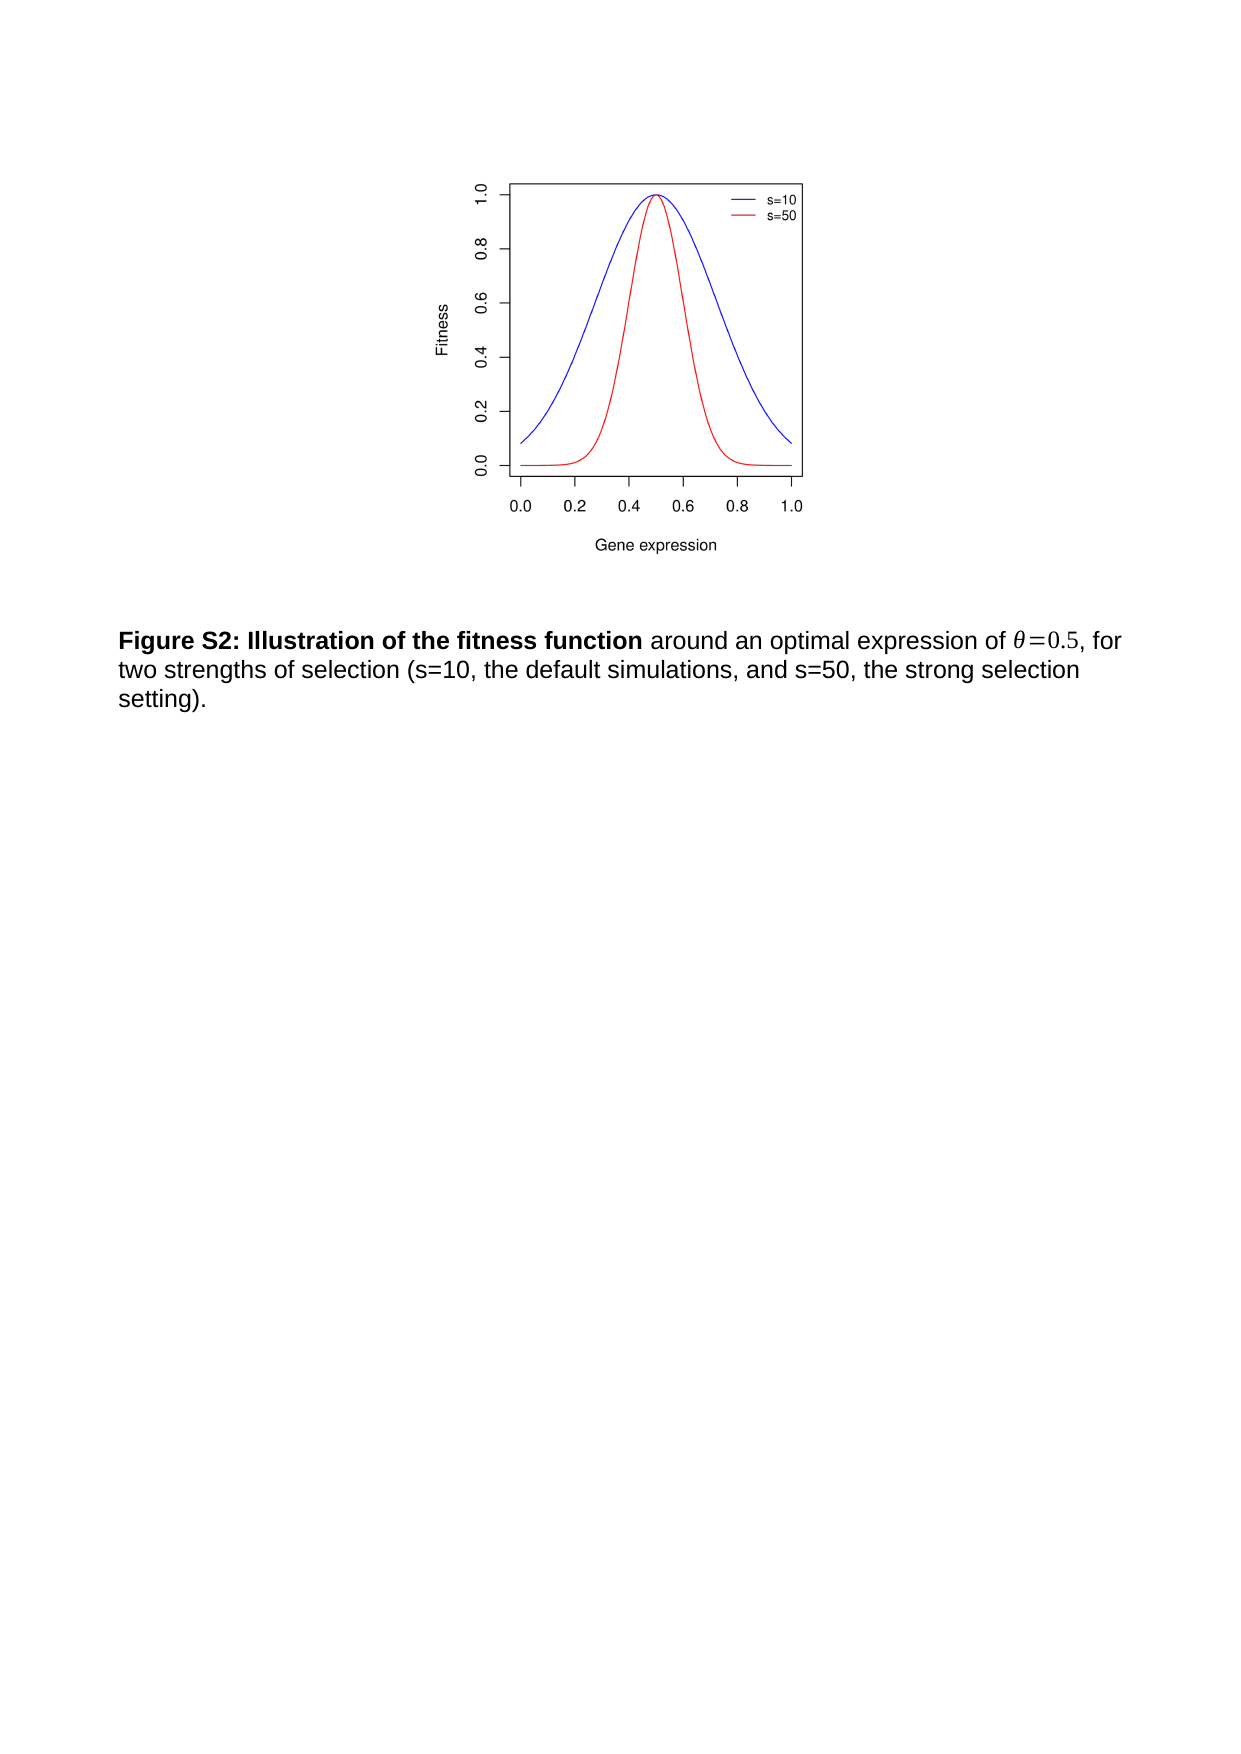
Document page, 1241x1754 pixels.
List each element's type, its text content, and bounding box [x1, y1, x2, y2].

text Figure S2: Illustration of the fitness function around an optimal expression of , for two strengths of selection (s=10, the default simulations, and s=50, the strong selection setting). [118, 626, 1122, 712]
picture [422, 175, 812, 564]
